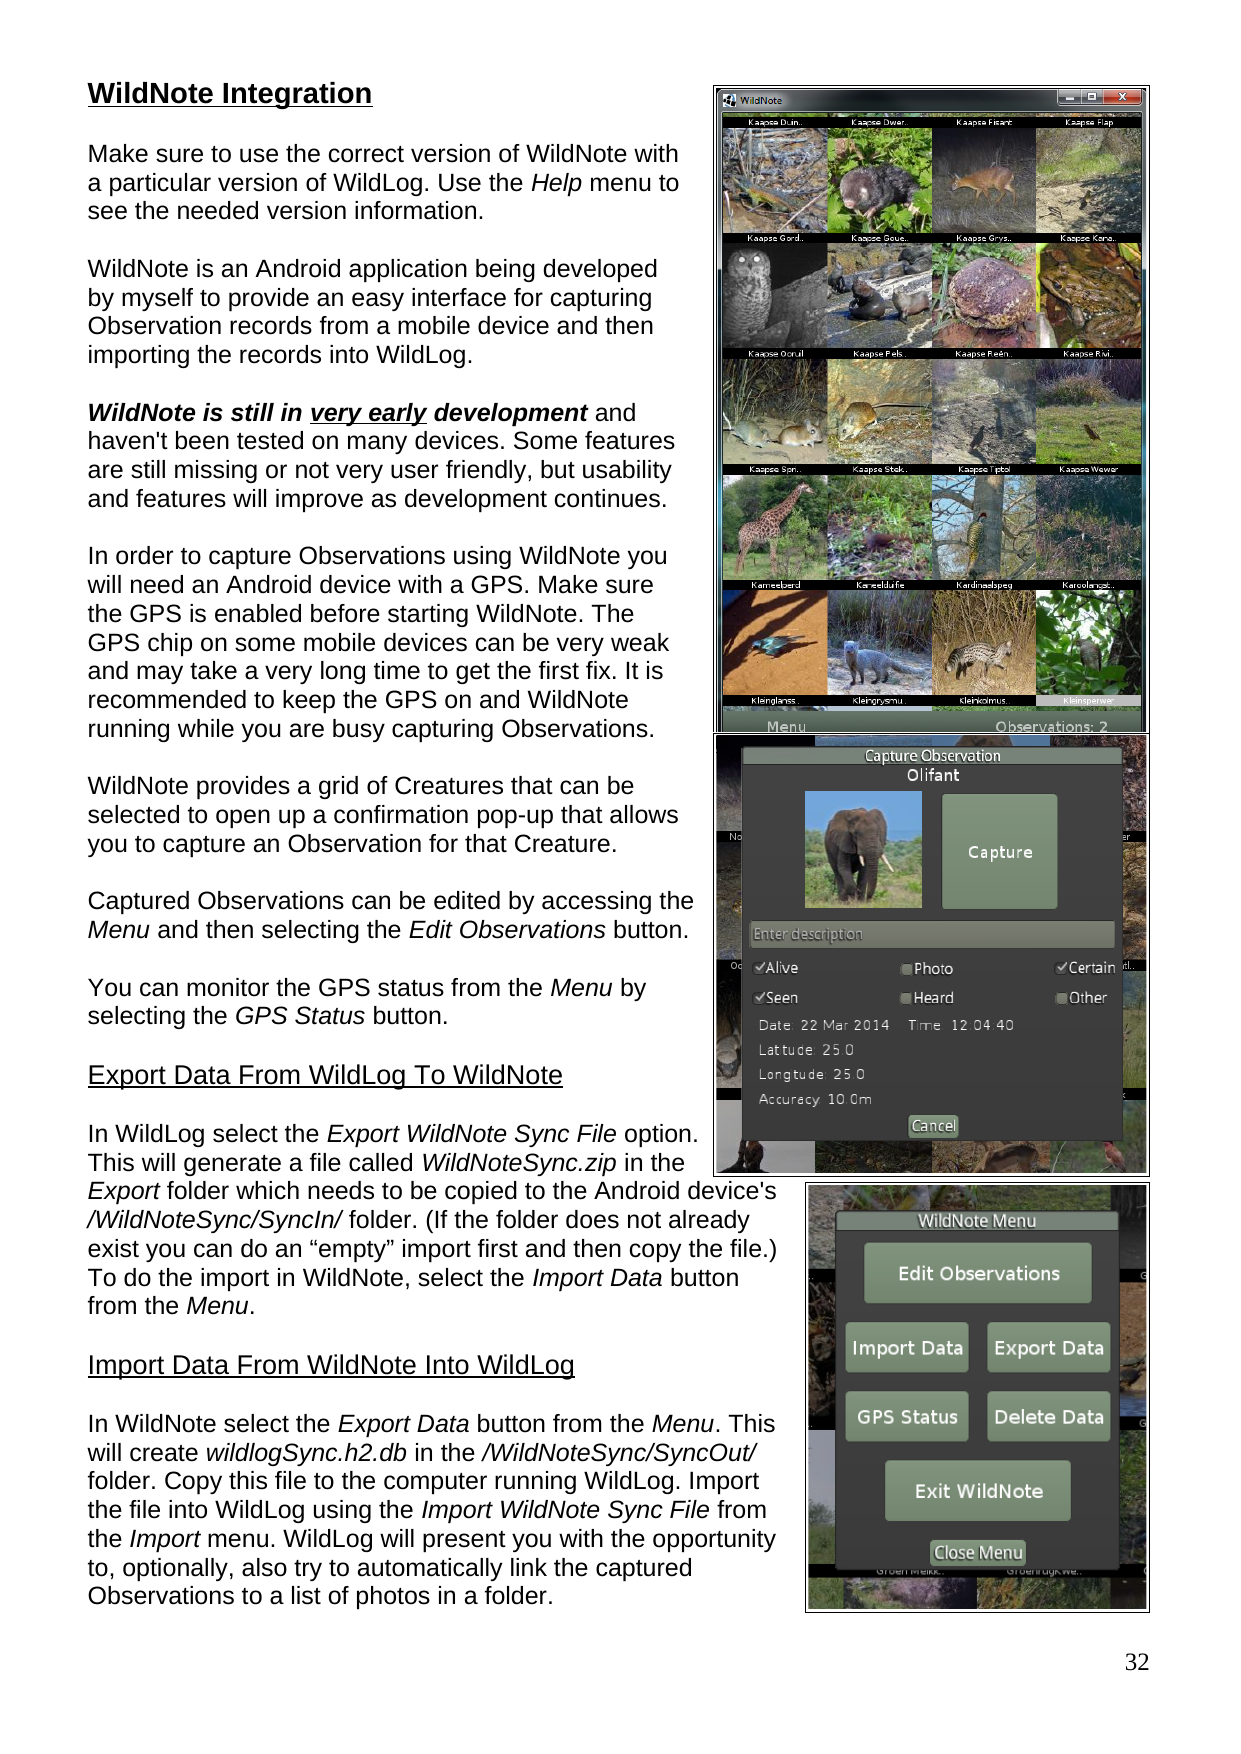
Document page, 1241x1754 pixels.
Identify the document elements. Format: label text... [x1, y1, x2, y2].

text WildNote provides a grid of Creatures that can be selected to open up a confirmation pop-up that allows you to capture an Observation for that Creature. [87, 771, 713, 858]
subtitle Import Data From WildNote Into WildLog [87, 1349, 805, 1380]
text You can monitor the GPS status from the Menu by selecting the GPS Status button. [87, 973, 713, 1030]
picture [808, 1185, 1147, 1609]
picture [716, 88, 1147, 732]
text Captured Observations can be edited by accessing the Menu and then selecting the Edit Observations button. [87, 886, 713, 944]
text Make sure to use the correct version of WildNote with a particular version of WildLog. Use the Help menu to see the needed version information. [87, 139, 713, 225]
text WildNote is still in very early development and haven't been tested on many devices. Some features are still missing or not very user friendly, but usability and features will improve as development continues. [87, 398, 713, 513]
text [714, 734, 1149, 1176]
text In order to capture Observations using WildNote you will need an Android device with a GPS. Make sure the GPS is enabled before starting WildNote. The GPS chip on some mobile devices can be very weak and may take a very long time to get the first fix. It is recommended to keep the GPS on and WildNote running while you are busy capturing Observations. [87, 541, 1149, 743]
text In WildLog select the Export WildNote Sync File option. This will generate a file called WildNoteSync.zip in the Export folder which needs to be copied to the Android device's /WildNoteSync/SyncIn/ folder. (If the folder does not already exist you can do an “empty” import first and then copy the file.) To do the import in WildNote, select the Import Data button from the Menu. [87, 1119, 1149, 1320]
subtitle Export Data From WildLog To WildNote [87, 1059, 713, 1090]
picture [716, 735, 1147, 1173]
text In WildNote select the Export Data button from the Menu. This will create wildlogSync.h2.db in the /WildNoteSync/SyncOut/ folder. Copy this file to the computer running WildLog. Import the file into WildLog using the Import WildNote Sync File from the Import menu. WildLog will present you with the opportunity to, optionally, also try to automatically link the captured Observations to a list of photos in a folder. [87, 1409, 805, 1610]
text WildNote is an Android application being developed by myself to provide an easy interface for capturing Observation records from a mobile device and then importing the records into WildLog. [87, 254, 713, 369]
subtitle WildNote Integration [87, 77, 1149, 110]
text [806, 1183, 1149, 1612]
